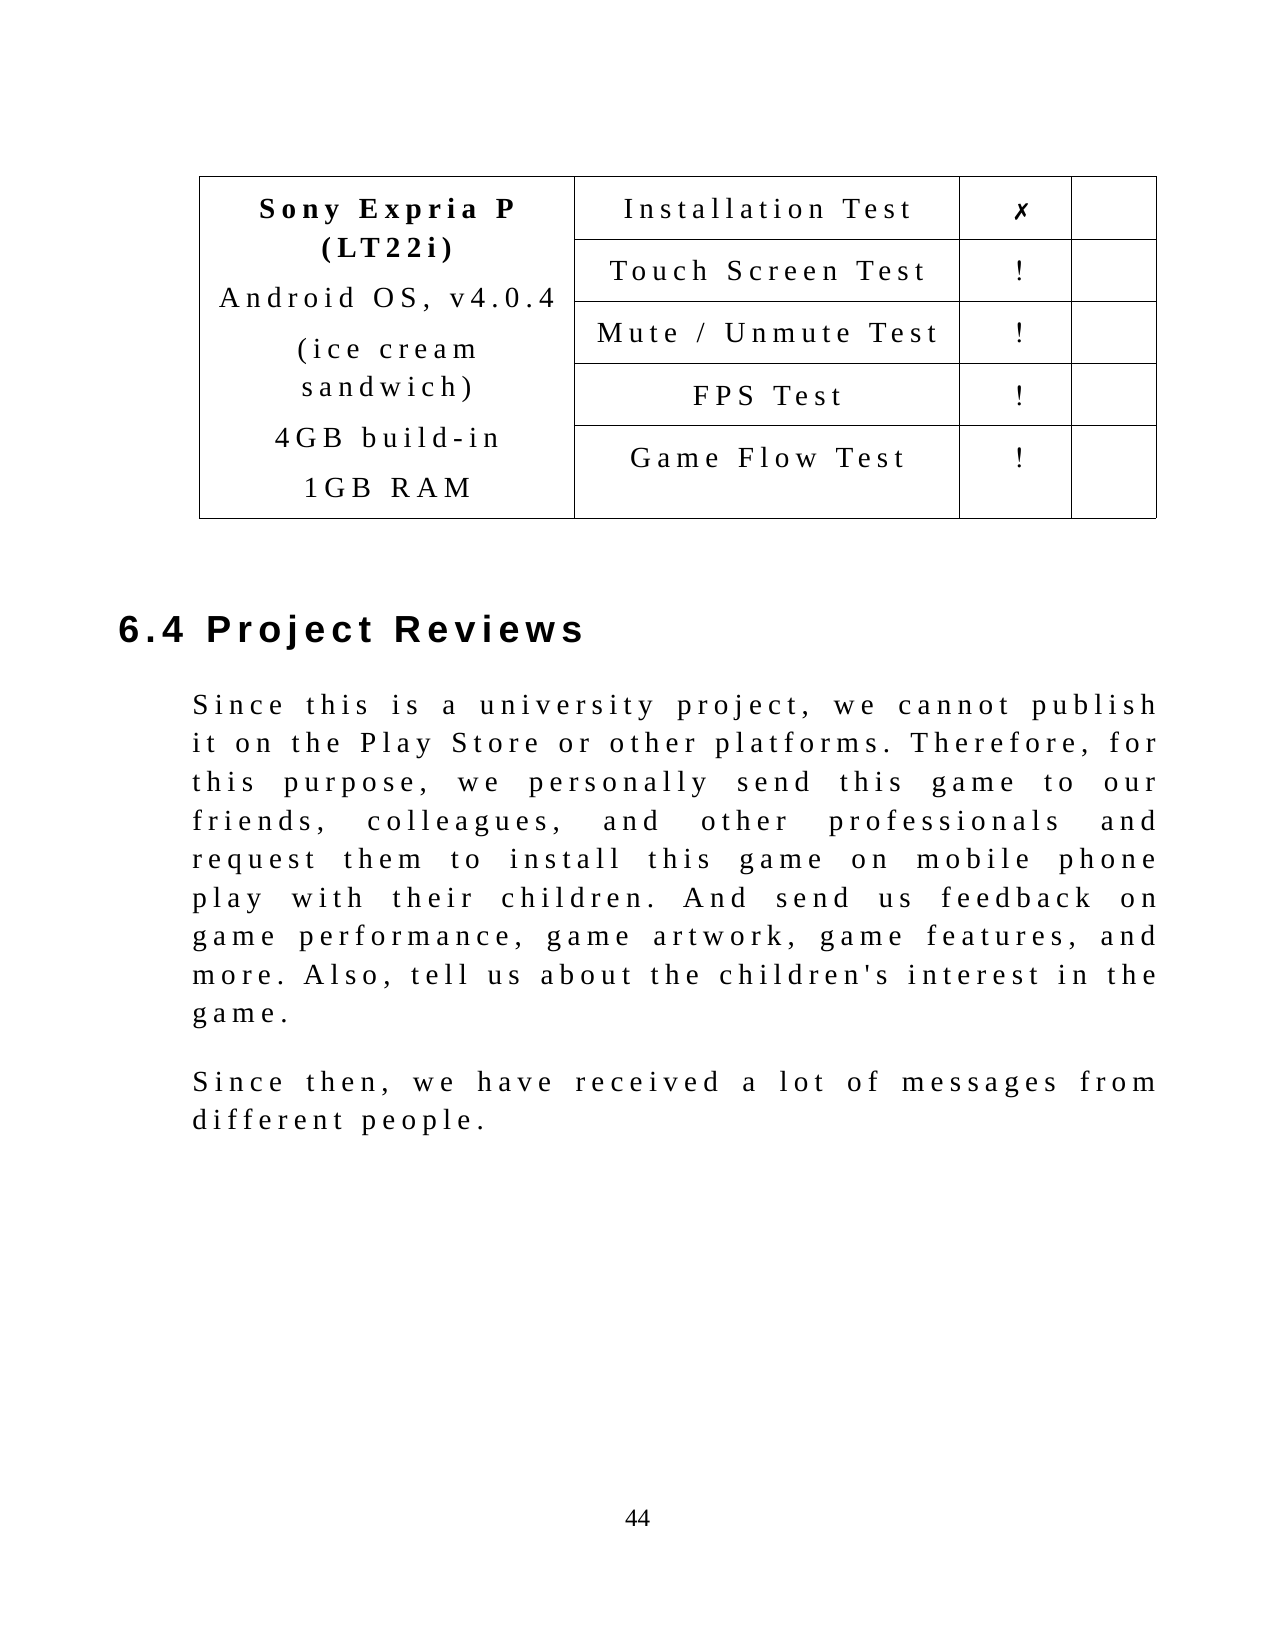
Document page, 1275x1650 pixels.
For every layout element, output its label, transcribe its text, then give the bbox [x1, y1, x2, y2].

table_cell Game Flow Test [575, 426, 959, 518]
table_cell [960, 177, 1071, 238]
text Since then, we have received a lot of messages from different people. [192, 1064, 1157, 1136]
table_cell [1072, 240, 1156, 301]
text Since this is a university project, we cannot publish it on the Play Store or other platforms. Therefore, for this purpose, we personally send this game to our friends, colleagues, and other professionals and request them to install this game on mobile phone play with their children. And send us feedback on game performance, game artwork, game features, and more. Also, tell us about the children's interest in the game. [192, 687, 1157, 1029]
table_cell [960, 426, 1071, 518]
table_cell [960, 240, 1071, 301]
subtitle 6.4 Project Reviews [118, 607, 1157, 651]
table_cell Installation Test [575, 177, 959, 238]
table_cell [1072, 364, 1156, 425]
table_cell FPS Test [575, 364, 959, 425]
table_cell [1072, 177, 1156, 238]
table_cell Touch Screen Test [575, 240, 959, 301]
table_cell Sony Expria P (LT22i) Android OS, v4.0.4 (ice cream sandwich) 4GB build-in 1GB RAM [200, 177, 574, 518]
table_cell [960, 302, 1071, 363]
table_cell Mute / Unmute Test [575, 302, 959, 363]
table_cell [960, 364, 1071, 425]
table_cell [1072, 302, 1156, 363]
table_cell [1072, 426, 1156, 518]
